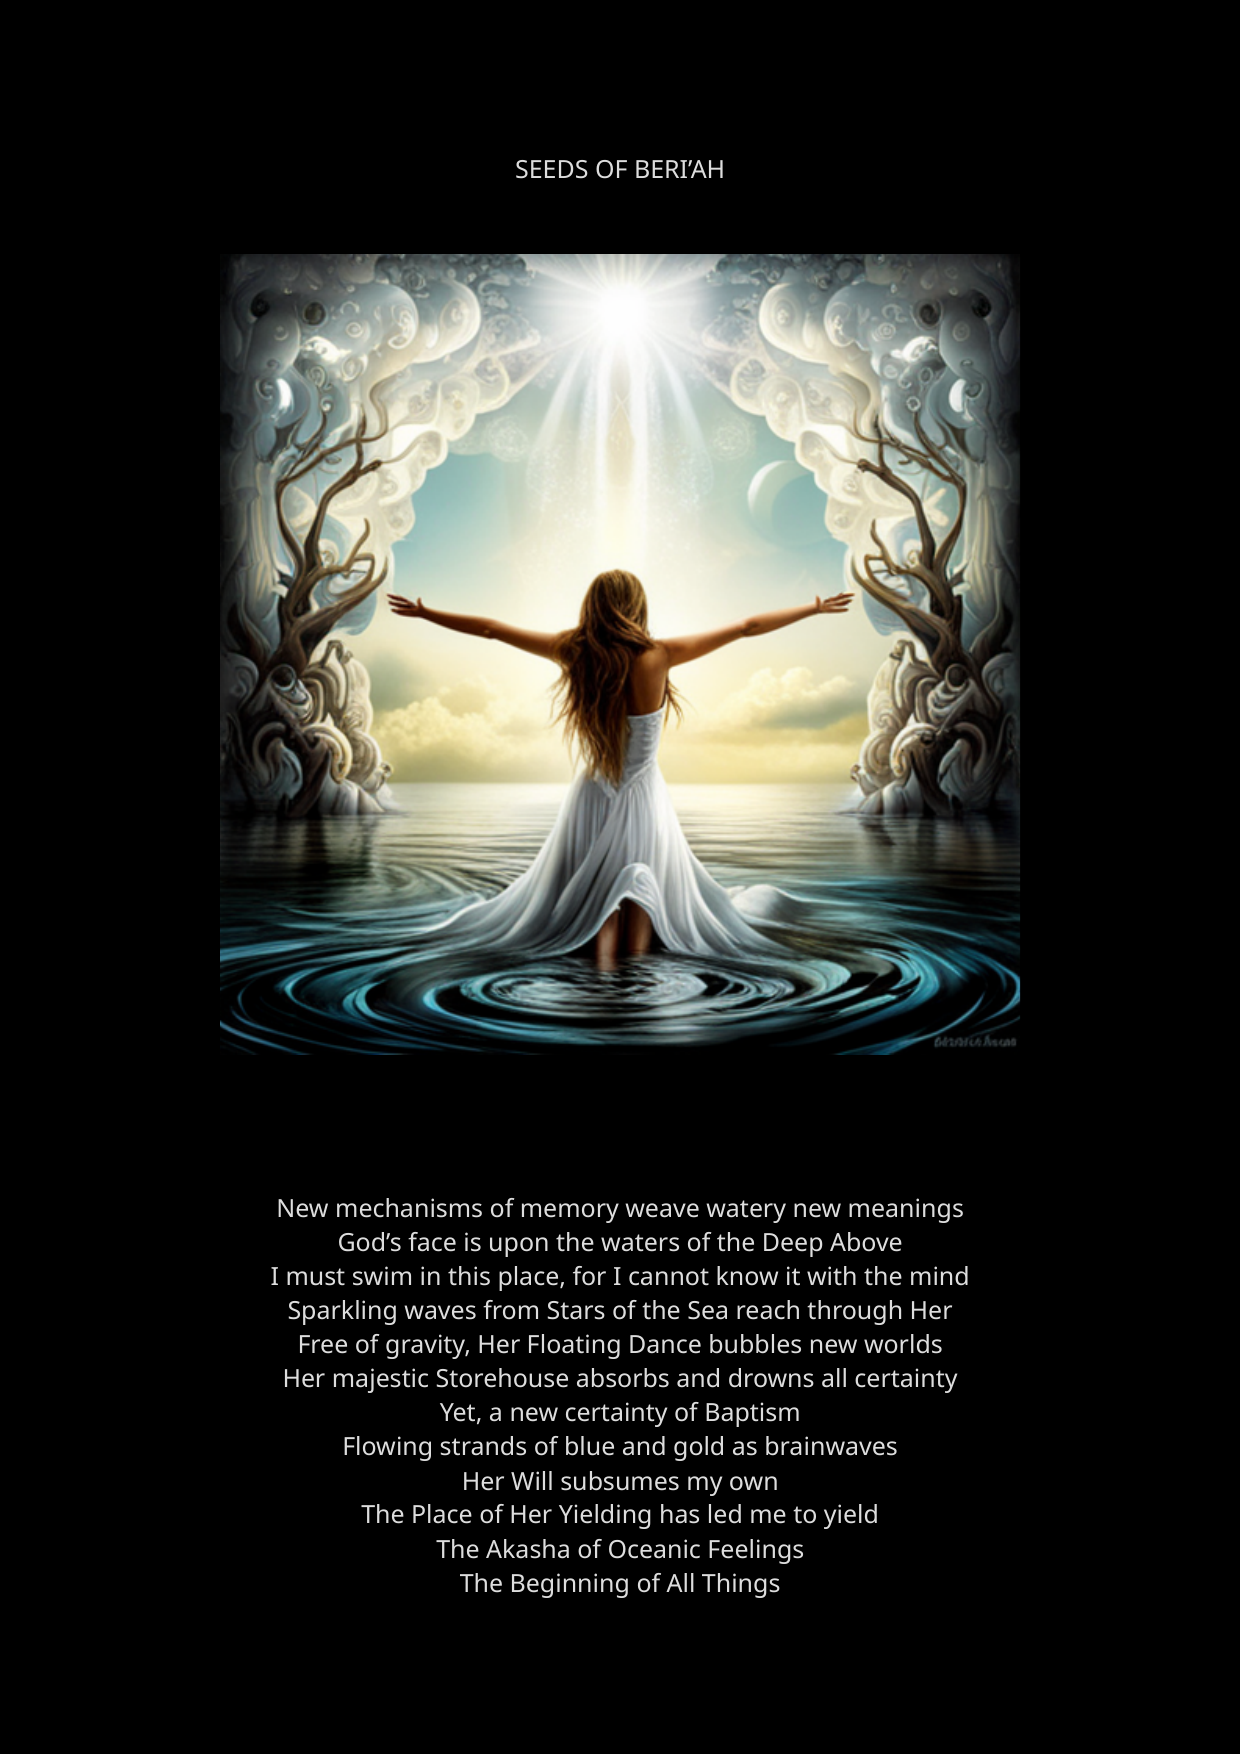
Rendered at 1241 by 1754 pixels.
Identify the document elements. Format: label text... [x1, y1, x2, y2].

text I must swim in this place, for I cannot know it with the mind [118, 1259, 1122, 1293]
text SEEDS OF BERI’AH [118, 152, 1122, 186]
text Her Will subsumes my own [118, 1463, 1122, 1497]
text Yet, a new certainty of Baptism [118, 1395, 1122, 1429]
text New mechanisms of memory weave watery new meanings [118, 1191, 1122, 1225]
text The Akasha of Oceanic Feelings [118, 1531, 1122, 1565]
text God’s face is upon the waters of the Deep Above [118, 1225, 1122, 1259]
text Her majestic Storehouse absorbs and drowns all certainty [118, 1361, 1122, 1395]
text Free of gravity, Her Floating Dance bubbles new worlds [118, 1327, 1122, 1361]
text The Beginning of All Things [118, 1565, 1122, 1599]
text Sparkling waves from Stars of the Sea reach through Her [118, 1293, 1122, 1327]
text Flowing strands of blue and gold as brainwaves [118, 1429, 1122, 1463]
text The Place of Her Yielding has led me to yield [118, 1497, 1122, 1531]
picture [220, 254, 1020, 1055]
